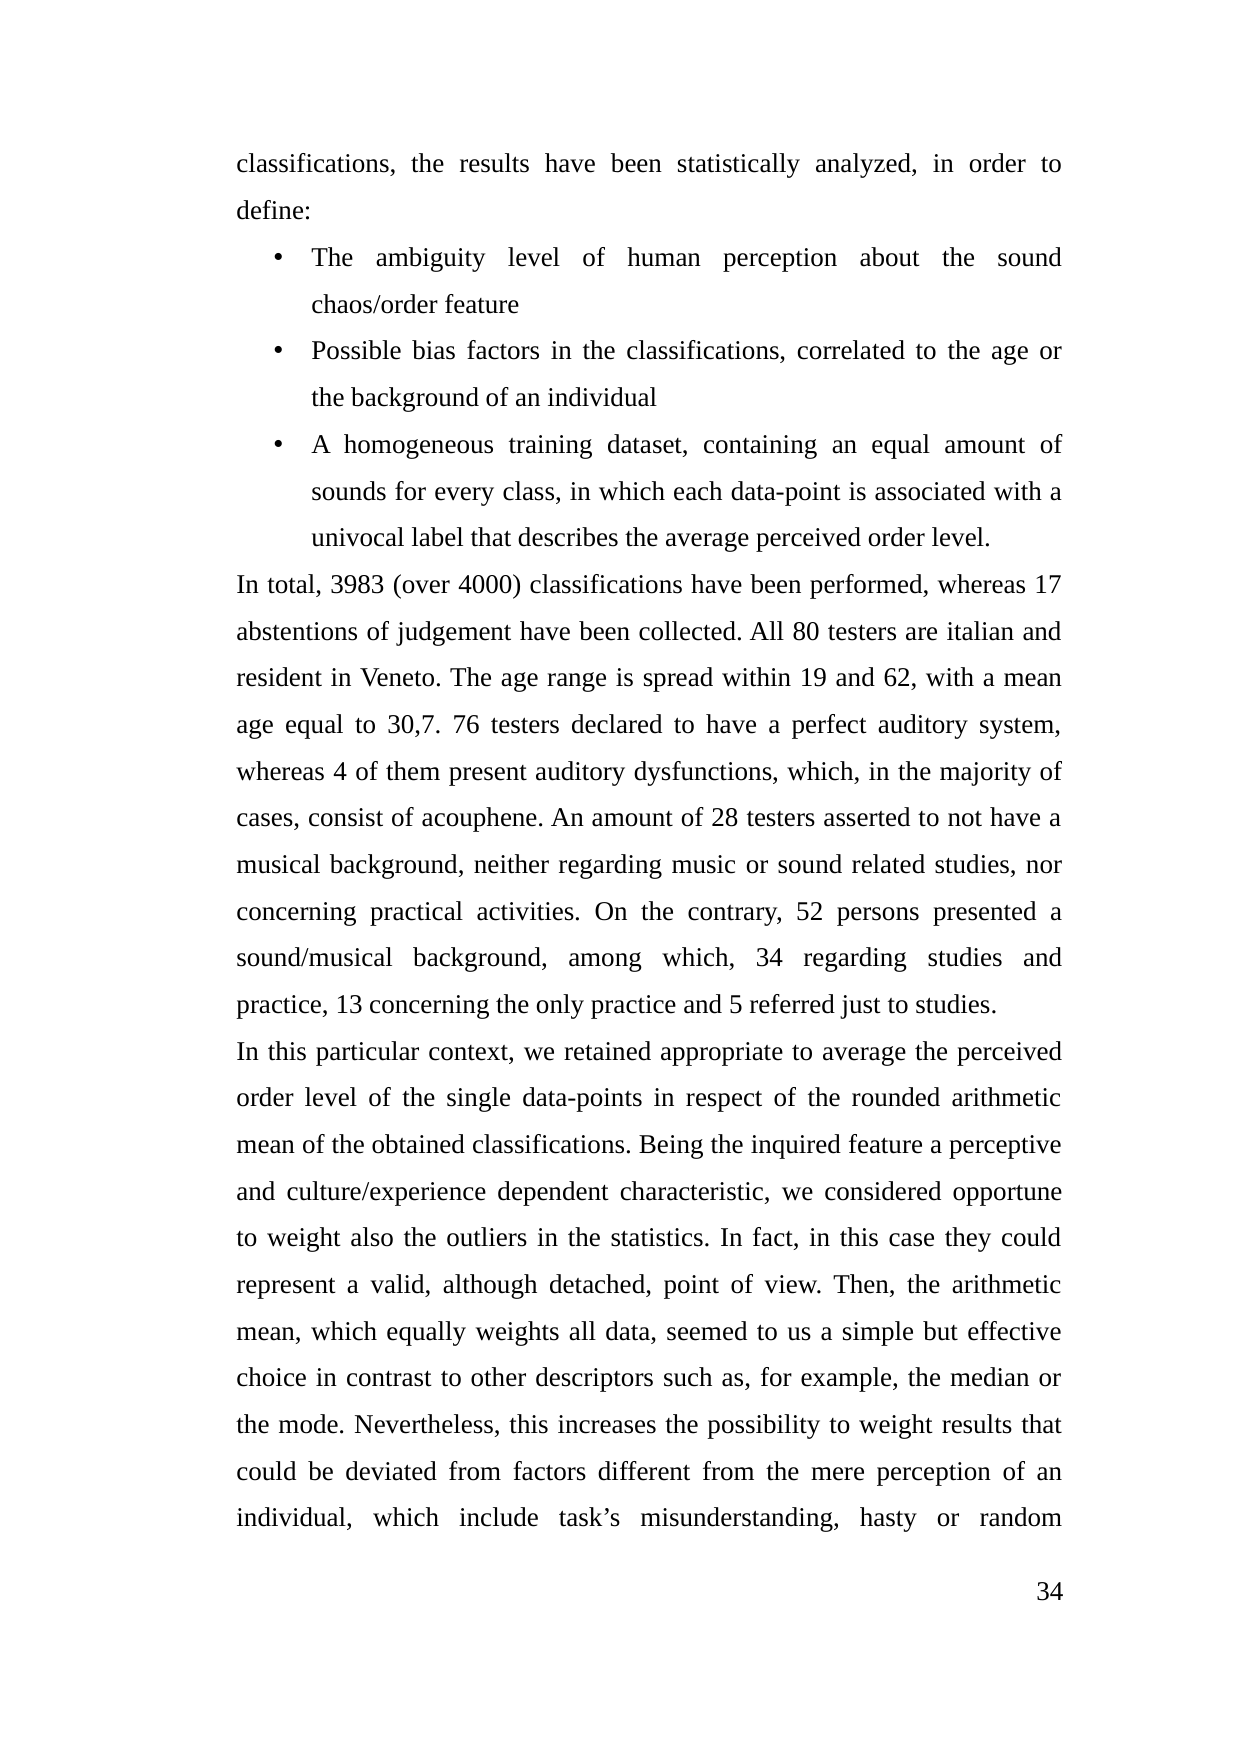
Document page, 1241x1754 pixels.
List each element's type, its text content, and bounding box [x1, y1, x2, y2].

text classifications, the results have been statistically analyzed, in order to define: [236, 148, 1063, 225]
list The ambiguity level of human perception about the sound chaos/order feature [274, 241, 1063, 319]
list A homogeneous training dataset, containing an equal amount of sounds for every class, in which each data-point is associated with a univocal label that describes the average perceived order level. [274, 428, 1063, 552]
text In total, 3983 (over 4000) classifications have been performed, whereas 17 abstentions of judgement have been collected. All 80 testers are italian and resident in Veneto. The age range is spread within 19 and 62, with a mean age equal to 30,7. 76 testers declared to have a perfect auditory system, whereas 4 of them present auditory dysfunctions, which, in the majority of cases, consist of acouphene. An amount of 28 testers asserted to not have a musical background, neither regarding music or sound related studies, nor concerning practical activities. On the contrary, 52 persons presented a sound/musical background, among which, 34 regarding studies and practice, 13 concerning the only practice and 5 referred just to studies. [236, 568, 1063, 1019]
list Possible bias factors in the classifications, correlated to the age or the background of an individual [274, 334, 1063, 412]
text In this particular context, we retained appropriate to average the perceived order level of the single data-points in respect of the rounded arithmetic mean of the obtained classifications. Being the inquired feature a perceptive and culture/experience dependent characteristic, we considered opportune to weight also the outliers in the statistics. In fact, in this case they could represent a valid, although detached, point of view. Then, the arithmetic mean, which equally weights all data, seemed to us a simple but effective choice in contrast to other descriptors such as, for example, the median or the mode. Nevertheless, this increases the possibility to weight results that could be deviated from factors different from the mere perception of an individual, which include task’s misunderstanding, hasty or random [236, 1034, 1063, 1532]
